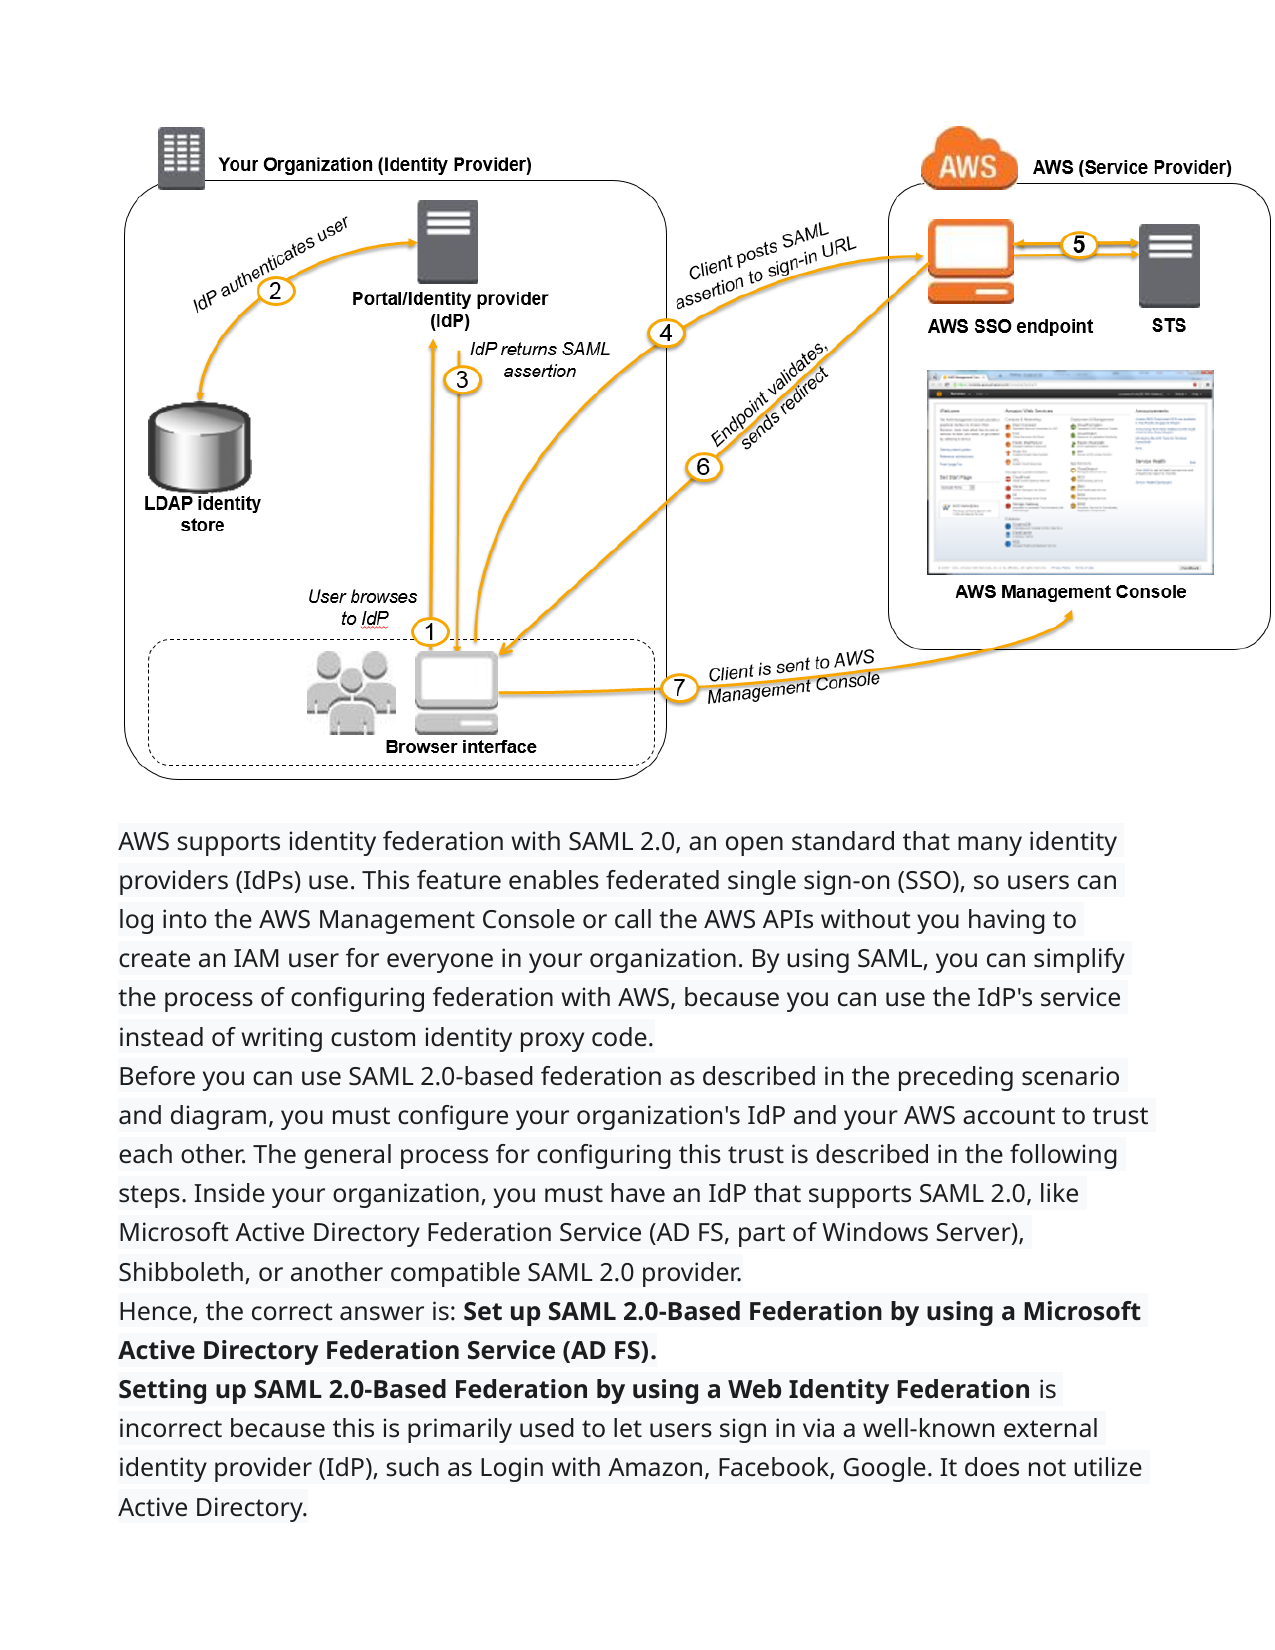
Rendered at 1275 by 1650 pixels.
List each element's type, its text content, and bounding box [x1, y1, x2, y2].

text Setting up SAML 2.0-Based Federation by using a Web Identity Federation is incorrect because this is primarily used to let users sign in via a well-known external identity provider (IdP), such as Login with Amazon, Facebook, Google. It does not utilize Active Directory. [118, 1372, 1157, 1523]
picture [118, 118, 1275, 786]
text Hence, the correct answer is: Set up SAML 2.0-Based Federation by using a Microsoft Active Directory Federation Service (AD FS). [118, 1293, 1157, 1367]
text Before you can use SAML 2.0-based federation as described in the preceding scenario and diagram, you must configure your organization's IdP and your AWS account to trust each other. The general process for configuring this trust is described in the following steps. Inside your organization, you must have an IdP that supports SAML 2.0, like Microsoft Active Directory Federation Service (AD FS, part of Windows Server), Shibboleth, or another compatible SAML 2.0 provider. [118, 1058, 1157, 1288]
text AWS supports identity federation with SAML 2.0, an open standard that many identity providers (IdPs) use. This feature enables federated single sign-on (SSO), so users can log into the AWS Management Console or call the AWS APIs without you having to create an IAM user for everyone in your organization. By using SAML, you can simplify the process of configuring federation with AWS, because you can use the IdP's service instead of writing custom identity proxy code. [118, 823, 1157, 1053]
